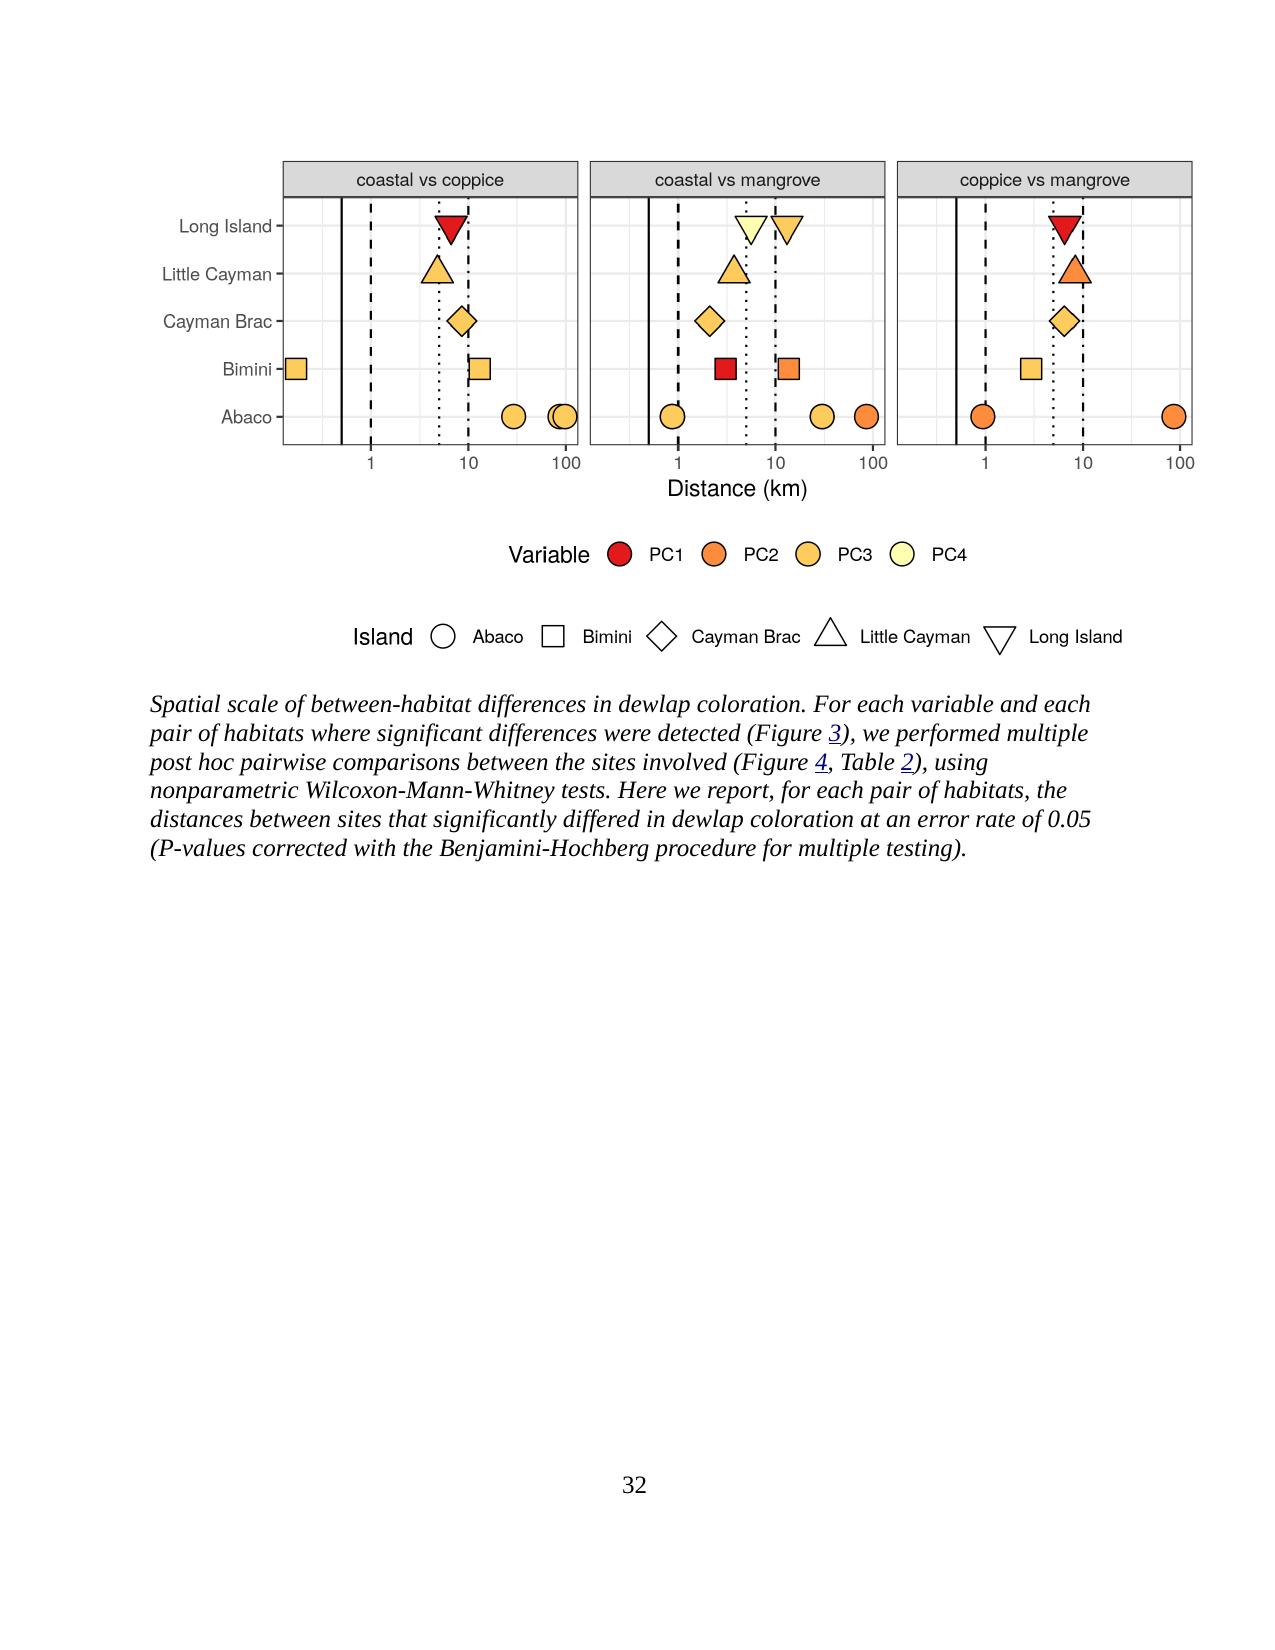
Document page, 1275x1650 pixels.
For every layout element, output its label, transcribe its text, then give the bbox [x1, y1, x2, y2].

text Spatial scale of between-habitat differences in dewlap coloration. For each variable and each pair of habitats where significant differences were detected (Figure 3), we performed multiple post hoc pairwise comparisons between the sites involved (Figure 4, Table 2), using nonparametric Wilcoxon-Mann-Whitney tests. Here we report, for each pair of habitats, the distances between sites that significantly differed in dewlap coloration at an error rate of 0.05 (P-values corrected with the Benjamini-Hochberg procedure for multiple testing). [150, 689, 1125, 862]
picture [150, 150, 1204, 677]
